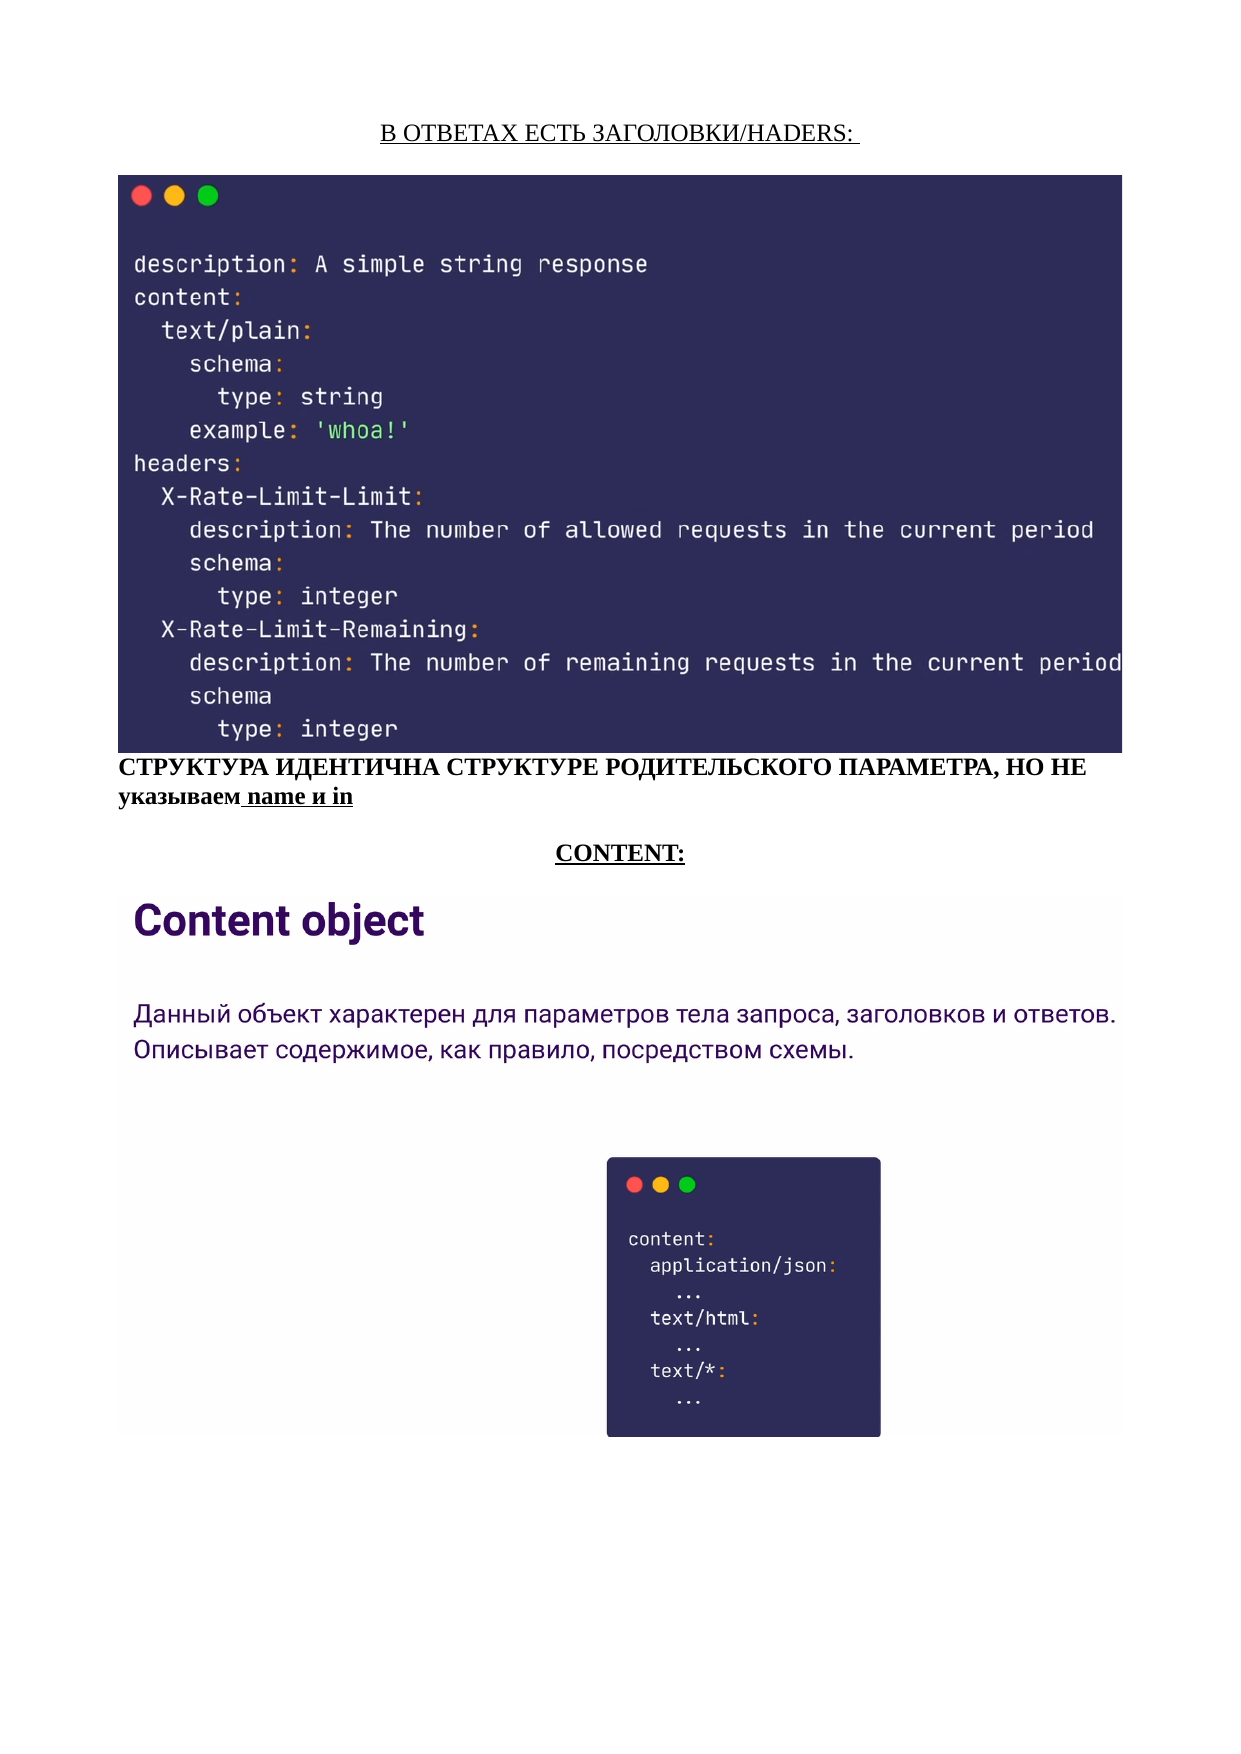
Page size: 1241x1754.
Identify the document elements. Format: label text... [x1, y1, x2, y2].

text В ОТВЕТАХ ЕСТЬ ЗАГОЛОВКИ/HADERS: [118, 118, 1122, 147]
picture [118, 896, 1123, 1437]
picture [118, 175, 1123, 753]
text СТРУКТУРА ИДЕНТИЧНА СТРУКТУРЕ РОДИТЕЛЬСКОГО ПАРАМЕТРА, НО НЕ указываем name и in [118, 753, 1122, 810]
text CONTENT: [118, 838, 1122, 867]
